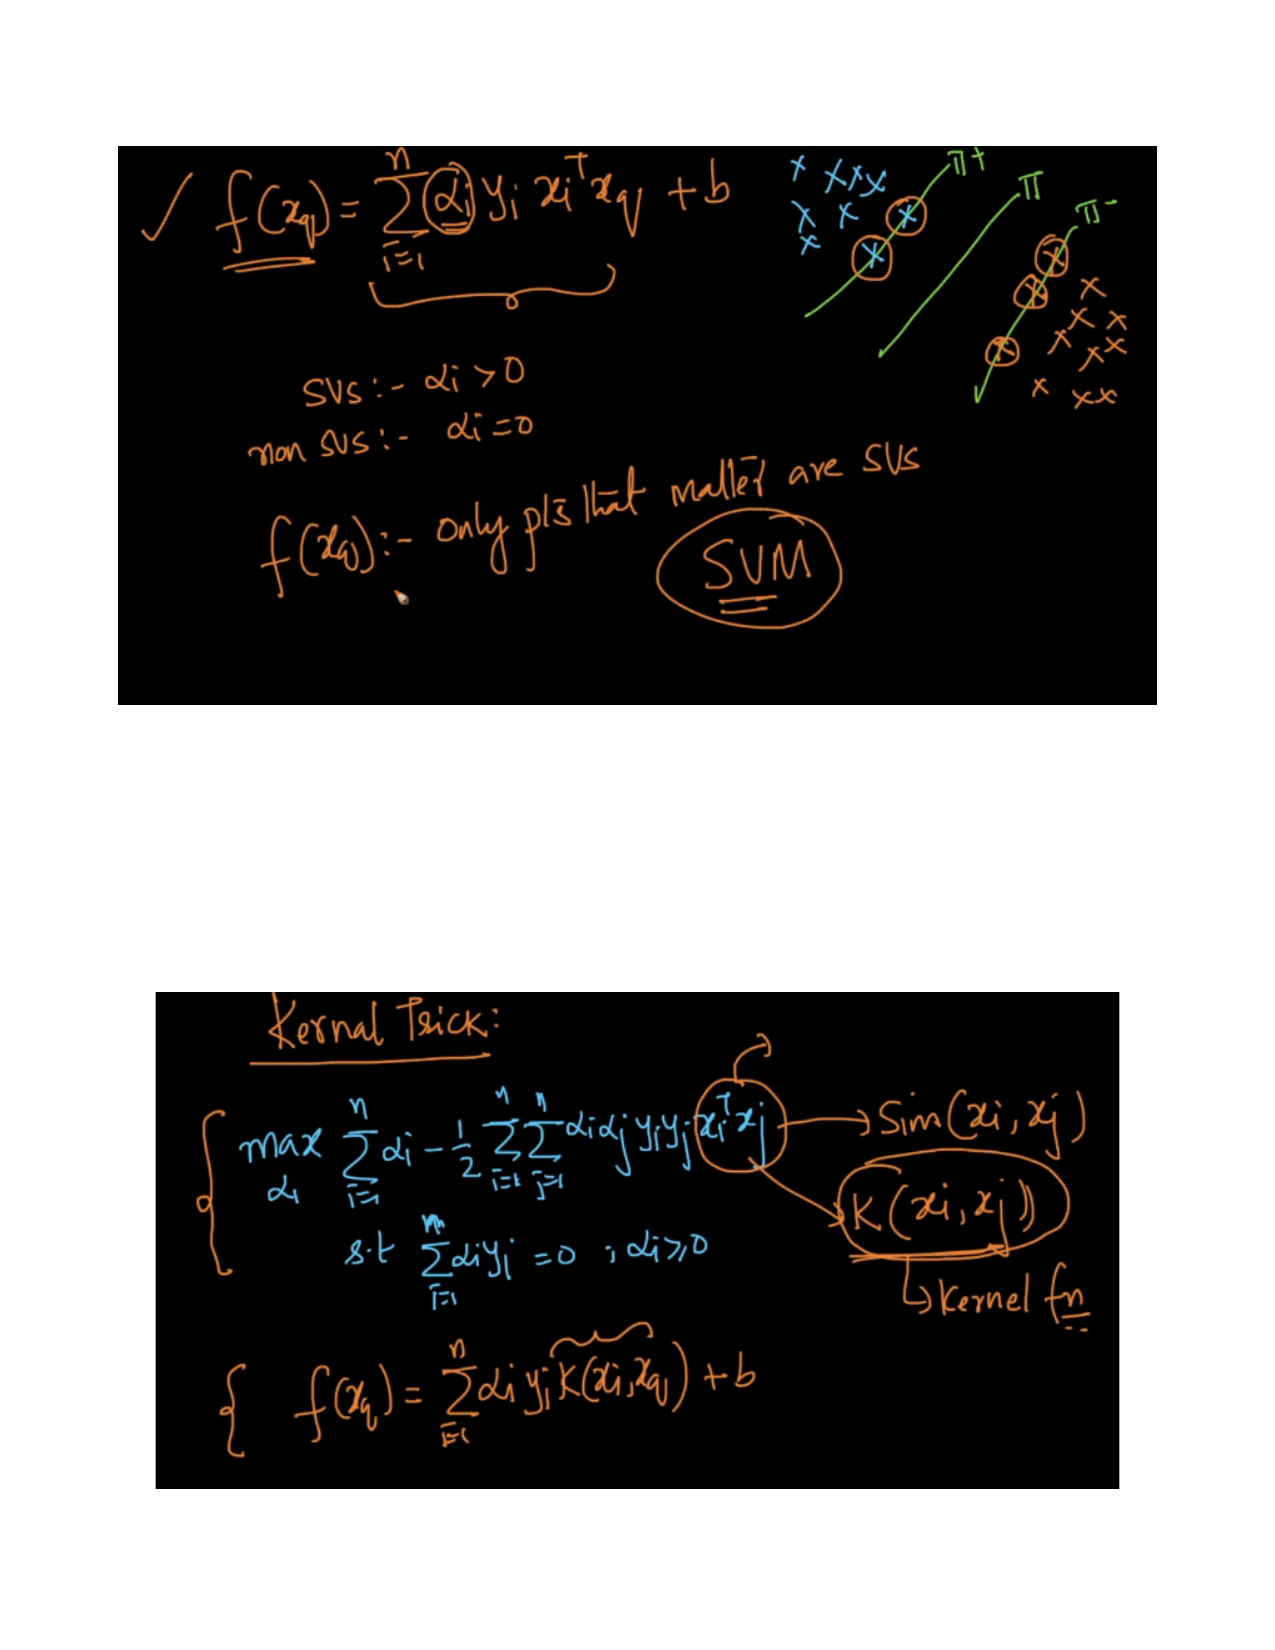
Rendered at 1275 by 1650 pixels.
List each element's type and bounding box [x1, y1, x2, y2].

picture [155, 992, 1120, 1489]
picture [118, 146, 1157, 705]
